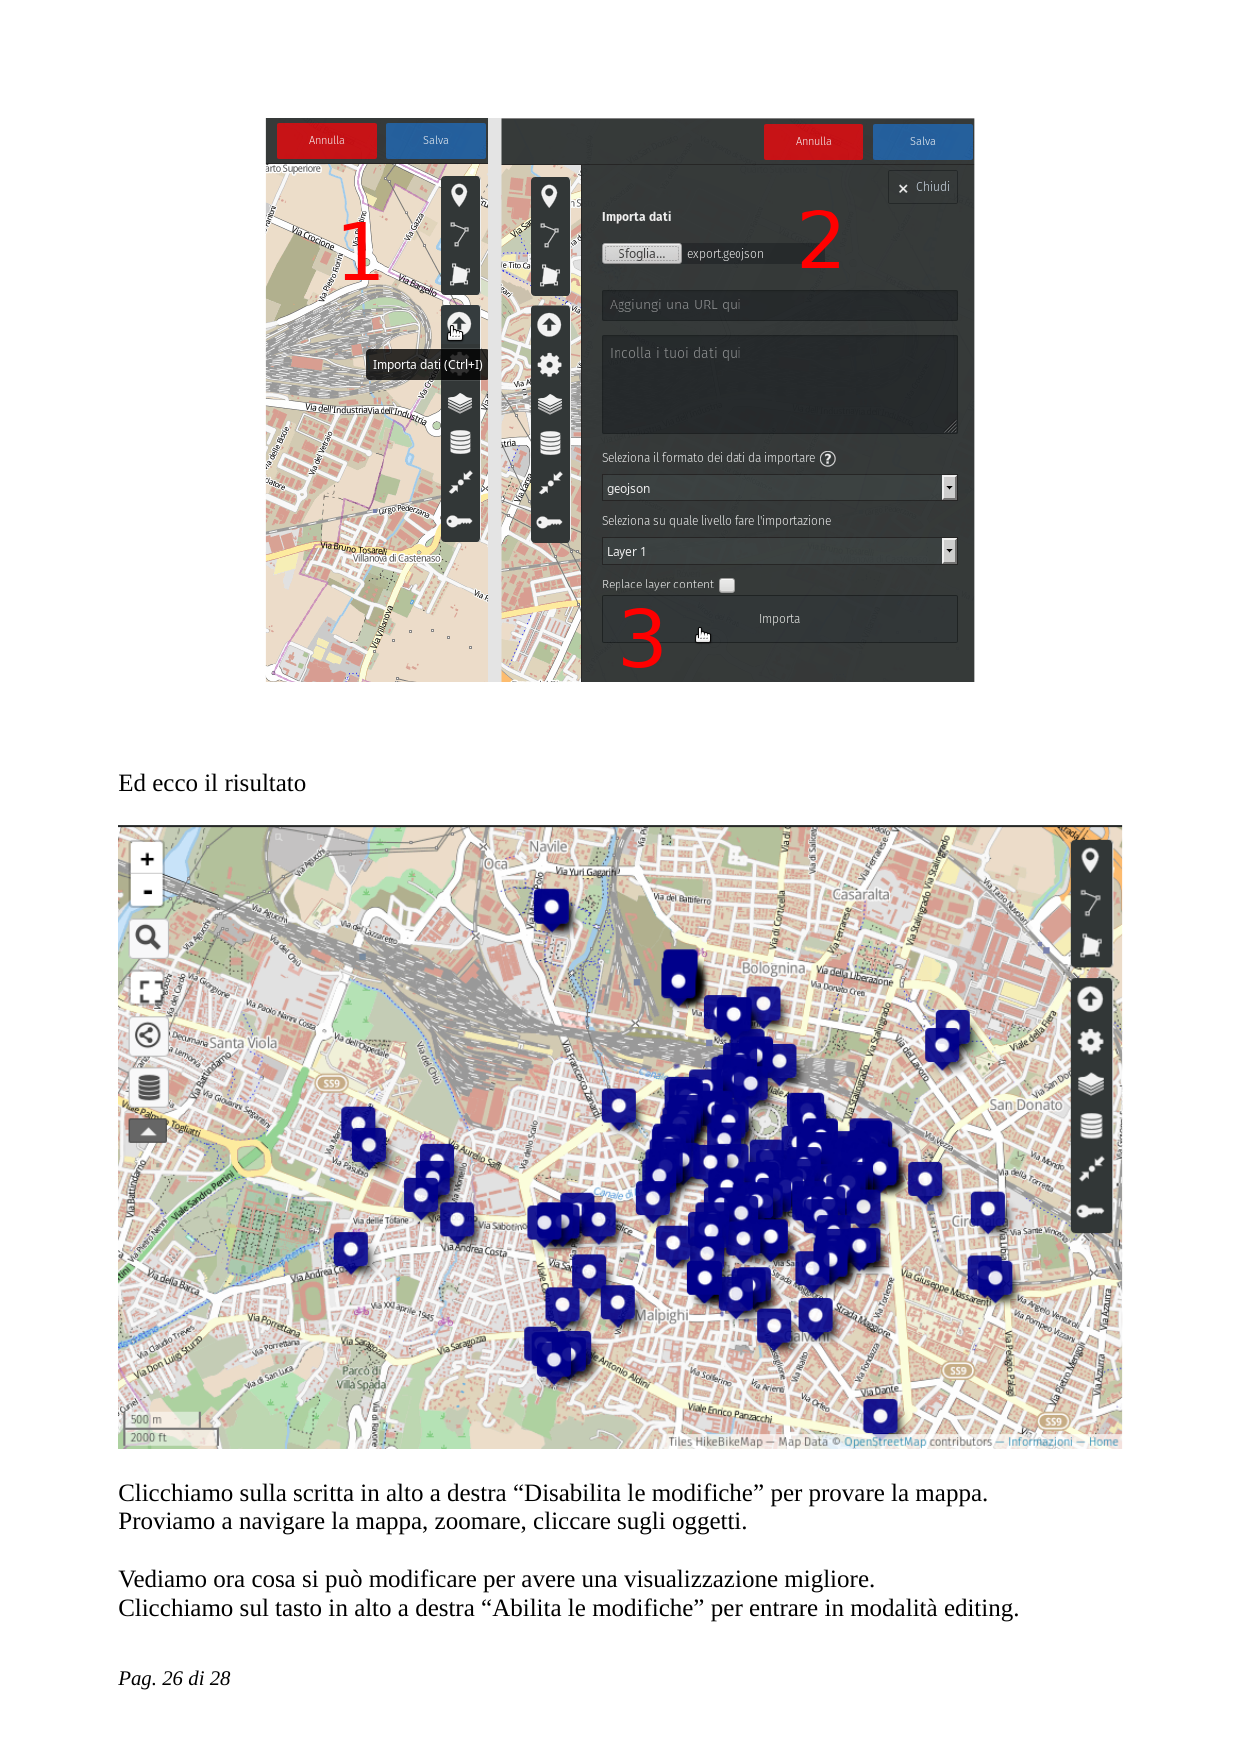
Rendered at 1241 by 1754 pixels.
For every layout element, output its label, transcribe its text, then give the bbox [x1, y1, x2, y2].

text Clicchiamo sul tasto in alto a destra “Abilita le modifiche” per entrare in modalità editing. [118, 1593, 1122, 1621]
text Proviamo a navigare la mappa, zoomare, cliccare sugli oggetti. [118, 1506, 1122, 1535]
text Vediamo ora cosa si può modificare per avere una visualizzazione migliore. [118, 1564, 1122, 1593]
picture [265, 118, 975, 682]
text Ed ecco il risultato [118, 768, 1122, 797]
picture [118, 825, 1123, 1449]
text Clicchiamo sulla scritta in alto a destra “Disabilita le modifiche” per provare la mappa. [118, 1478, 1122, 1506]
